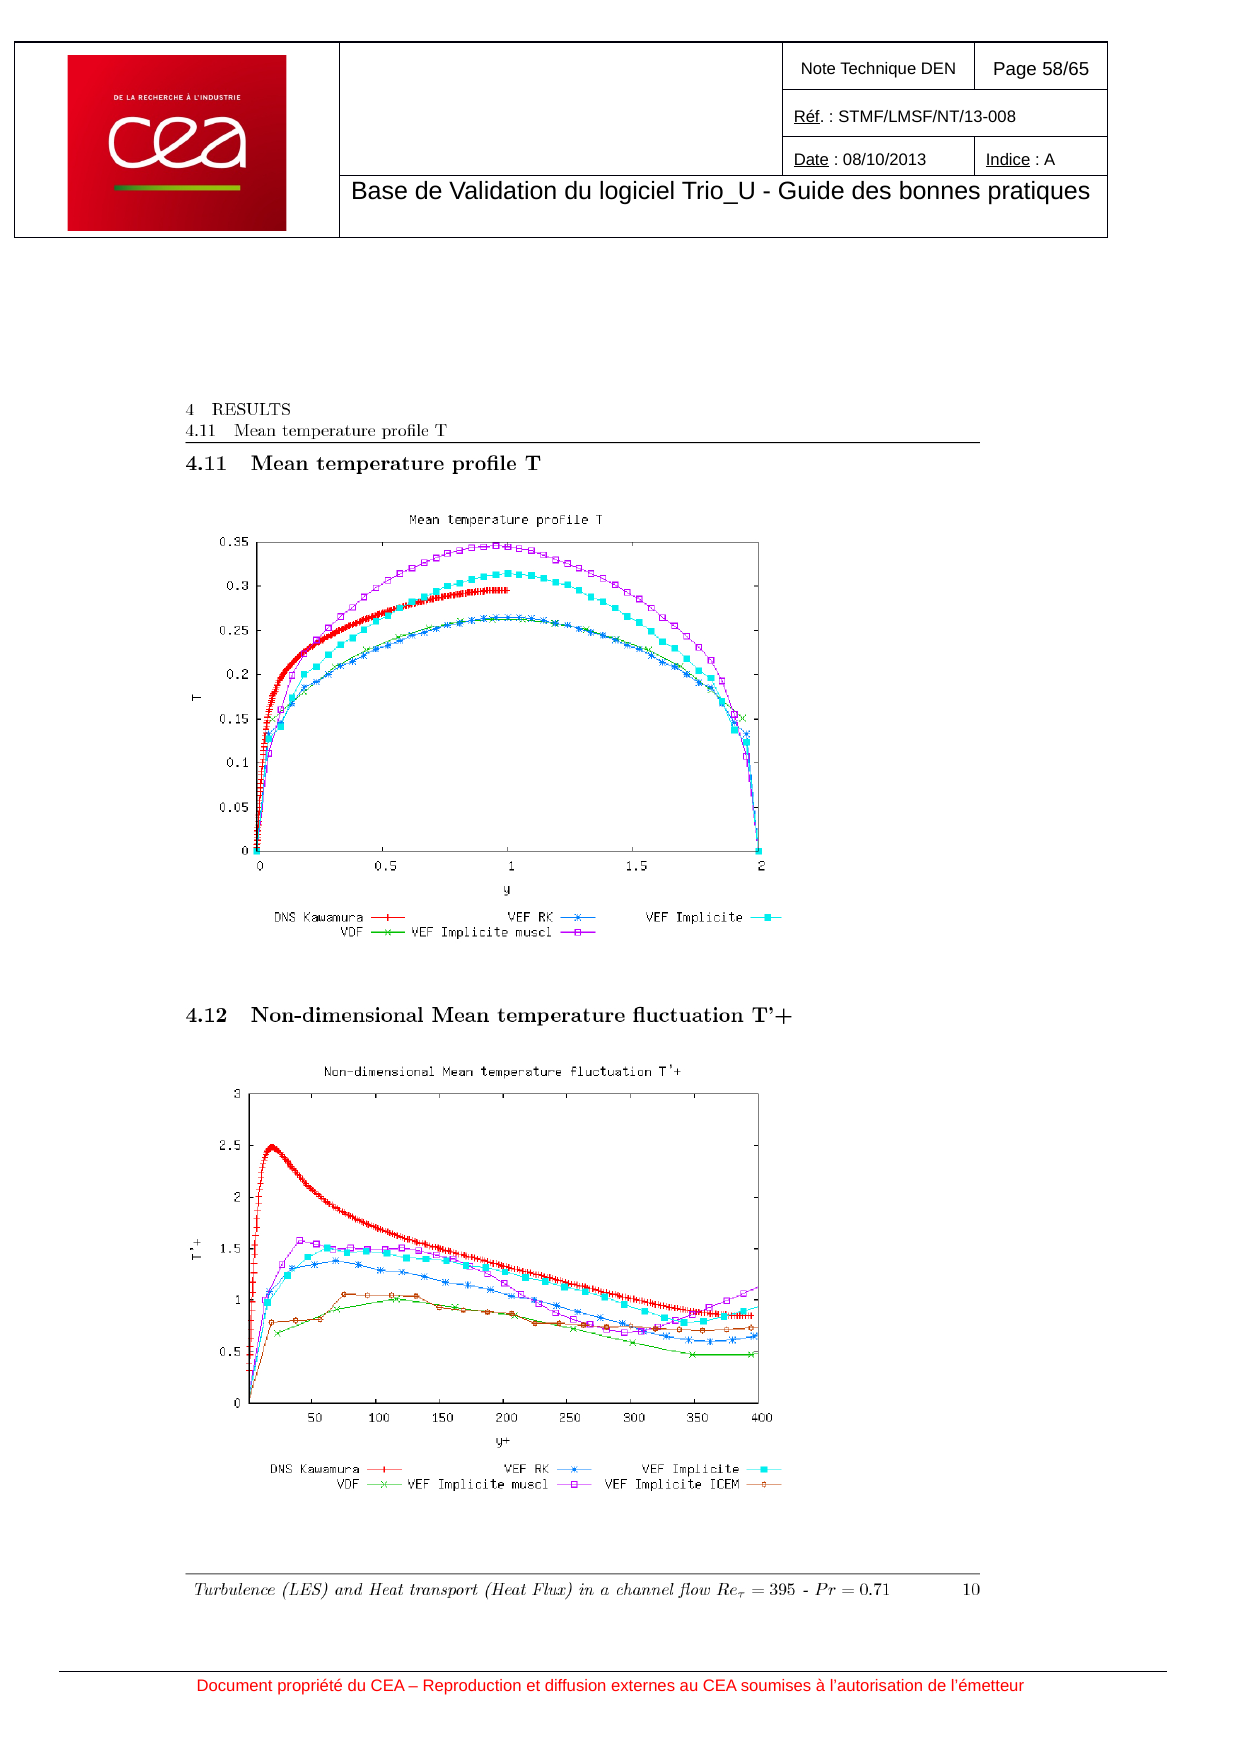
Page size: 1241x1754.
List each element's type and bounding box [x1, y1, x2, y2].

picture [59, 266, 1102, 1666]
picture [67, 55, 287, 231]
